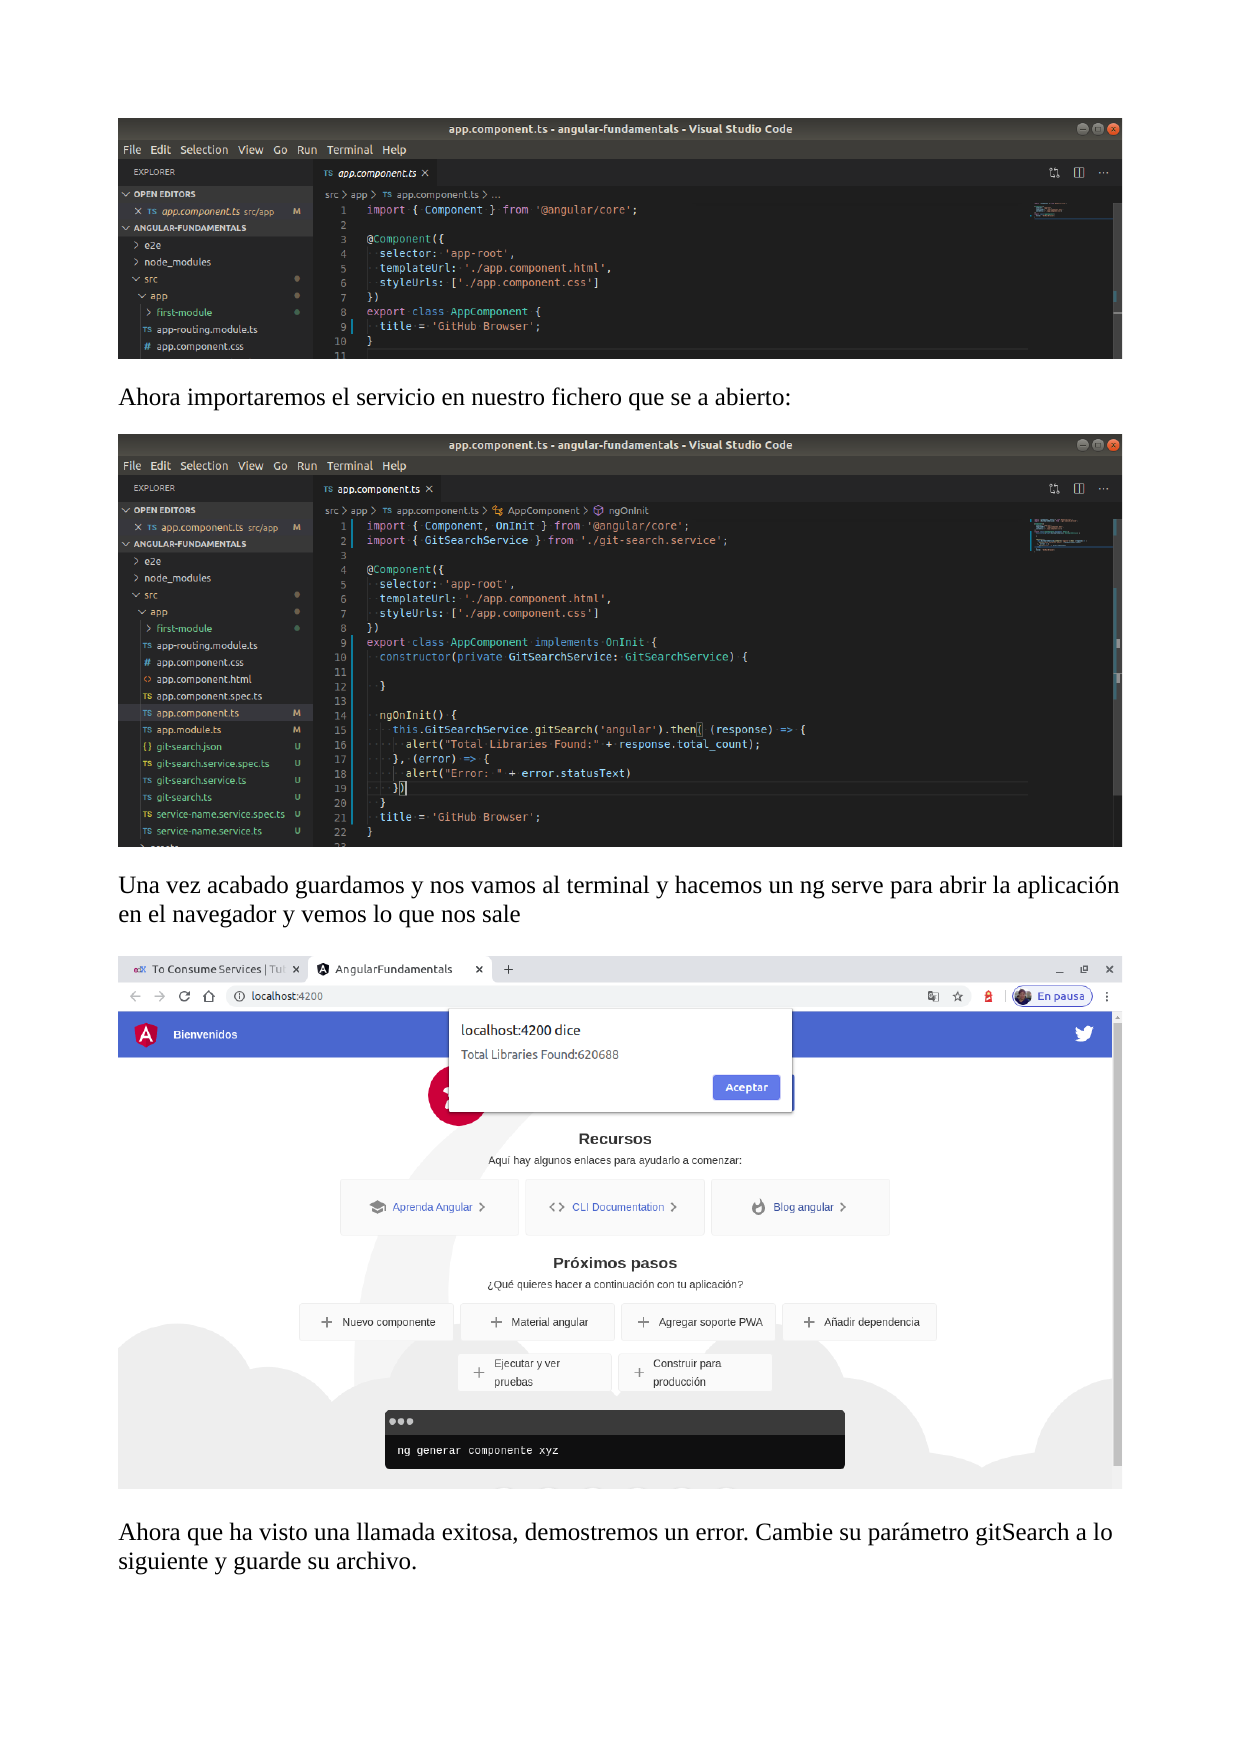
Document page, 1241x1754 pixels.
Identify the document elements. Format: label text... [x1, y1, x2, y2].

picture [118, 956, 1123, 1489]
text Una vez acabado guardamos y nos vamos al terminal y hacemos un ng serve para abrir la aplicación en el navegador y vemos lo que nos sale [118, 870, 1122, 928]
text Ahora importaremos el servicio en nuestro fichero que se a abierto: [118, 382, 1122, 411]
text Ahora que ha visto una llamada exitosa, demostremos un error. Cambie su parámetro gitSearch a lo siguiente y guarde su archivo. [118, 1517, 1122, 1575]
picture [118, 118, 1123, 359]
picture [118, 434, 1123, 847]
